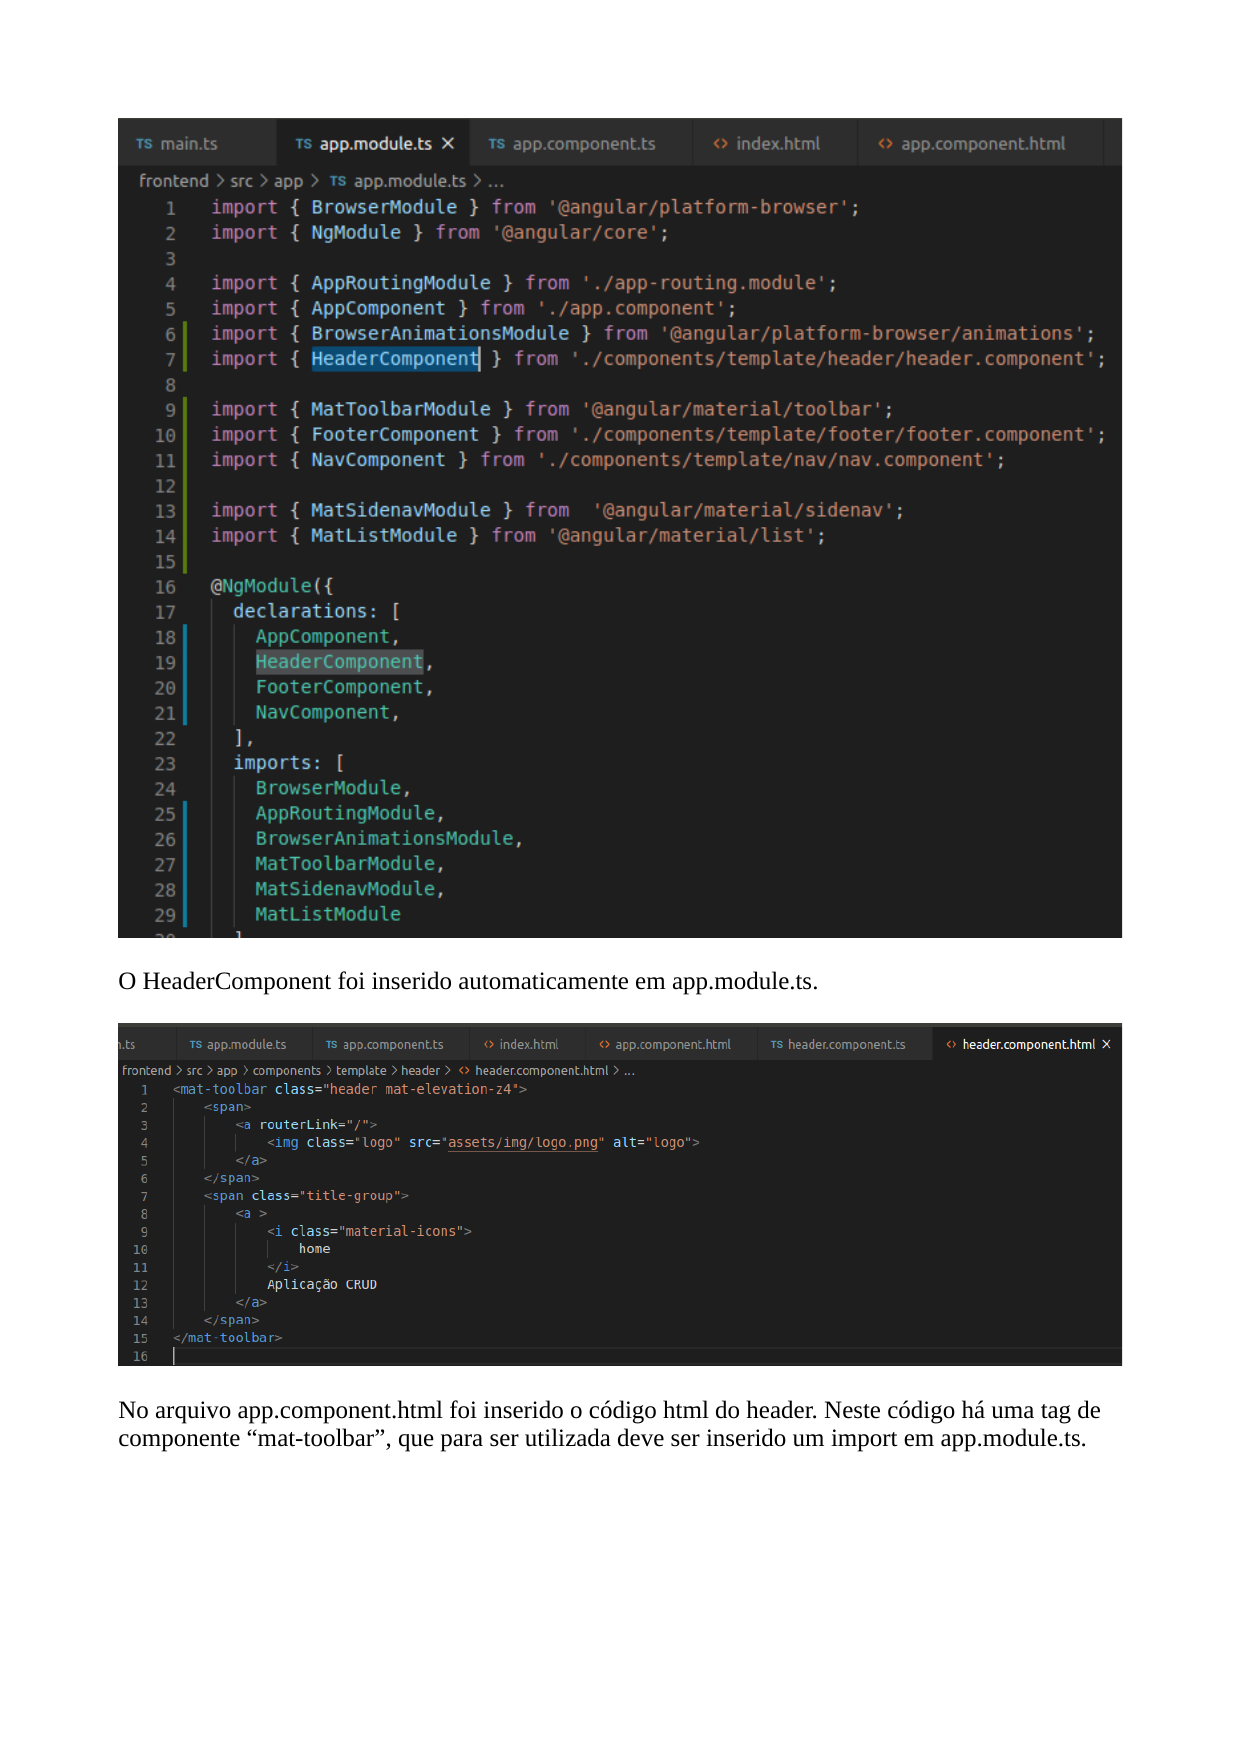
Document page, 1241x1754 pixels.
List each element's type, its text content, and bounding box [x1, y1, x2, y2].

picture [118, 1023, 1123, 1366]
text O HeaderComponent foi inserido automaticamente em app.module.ts. [118, 966, 1122, 995]
picture [118, 118, 1123, 938]
text No arquivo app.component.html foi inserido o código html do header. Neste código há uma tag de componente “mat-toolbar”, que para ser utilizada deve ser inserido um import em app.module.ts. [118, 1395, 1122, 1452]
